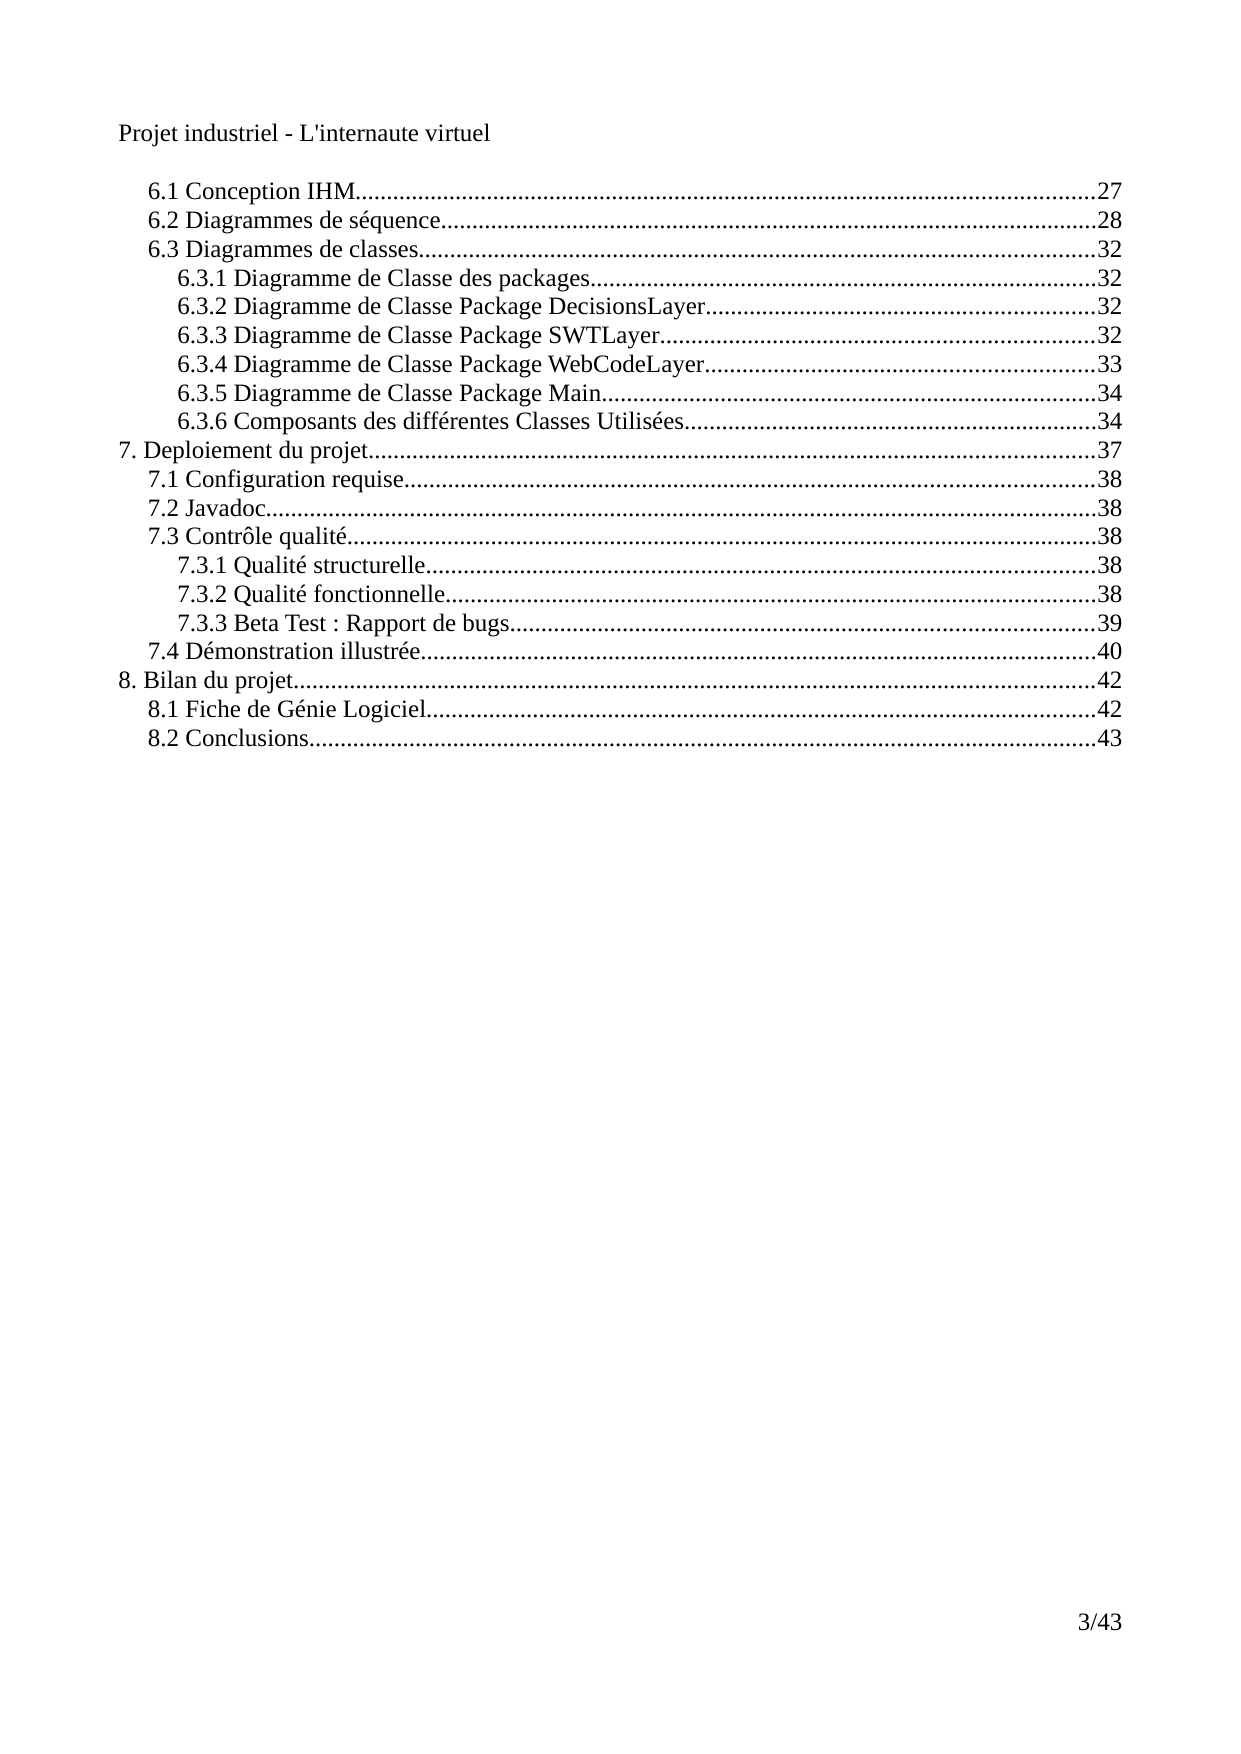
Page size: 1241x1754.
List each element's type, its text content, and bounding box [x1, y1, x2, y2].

text 6.3.2 Diagramme de Classe Package DecisionsLayer 32 [177, 291, 1122, 320]
text 8. Bilan du projet 42 [118, 665, 1122, 694]
text 7.4 Démonstration illustrée 40 [148, 636, 1122, 665]
text 6.1 Conception IHM 27 [148, 176, 1122, 205]
text 7.3 Contrôle qualité 38 [148, 521, 1122, 550]
text 6.2 Diagrammes de séquence 28 [148, 205, 1122, 234]
text 6.3.1 Diagramme de Classe des packages. 32 [177, 263, 1122, 291]
text 7.1 Configuration requise 38 [148, 464, 1122, 493]
text 6.3 Diagrammes de classes 32 [148, 234, 1122, 263]
text 8.2 Conclusions 43 [148, 723, 1122, 751]
text 7.3.3 Beta Test : Rapport de bugs 39 [177, 608, 1122, 636]
text 8.1 Fiche de Génie Logiciel 42 [148, 694, 1122, 723]
text 7.3.2 Qualité fonctionnelle 38 [177, 579, 1122, 608]
text 6.3.3 Diagramme de Classe Package SWTLayer 32 [177, 320, 1122, 349]
text 6.3.4 Diagramme de Classe Package WebCodeLayer 33 [177, 349, 1122, 378]
text 7.3.1 Qualité structurelle 38 [177, 550, 1122, 579]
text 6.3.5 Diagramme de Classe Package Main 34 [177, 378, 1122, 406]
text 7. Deploiement du projet 37 [118, 435, 1122, 464]
text 7.2 Javadoc 38 [148, 493, 1122, 521]
text 6.3.6 Composants des différentes Classes Utilisées 34 [177, 406, 1122, 435]
